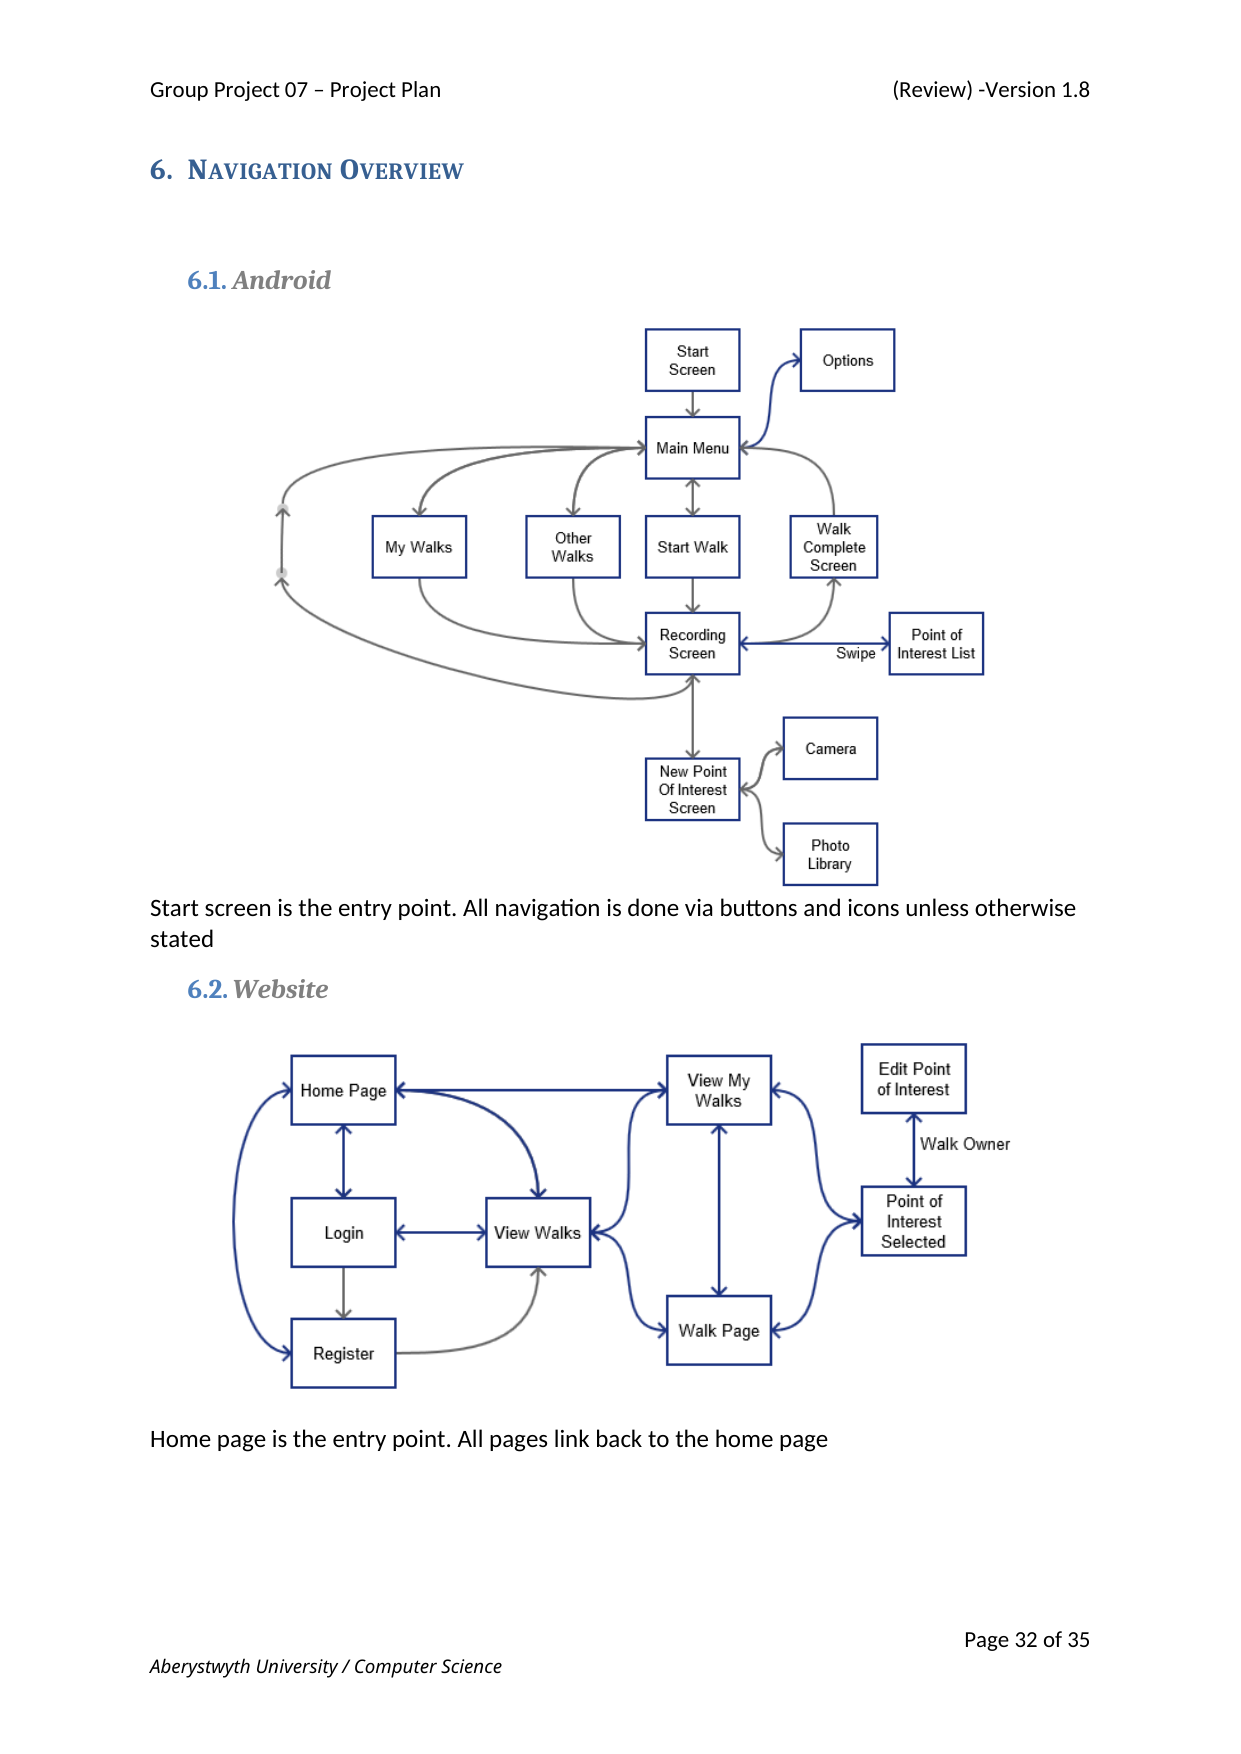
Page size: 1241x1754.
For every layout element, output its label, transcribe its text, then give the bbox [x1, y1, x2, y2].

text Home page is the entry point. All pages link back to the home page [150, 1424, 1090, 1454]
text Start screen is the entry point. All navigation is done via buttons and icons unless otherwise stated [150, 892, 1090, 953]
subtitle Android [187, 265, 1090, 297]
subtitle Navigation Overview [150, 153, 1090, 187]
subtitle Website [187, 974, 1090, 1005]
